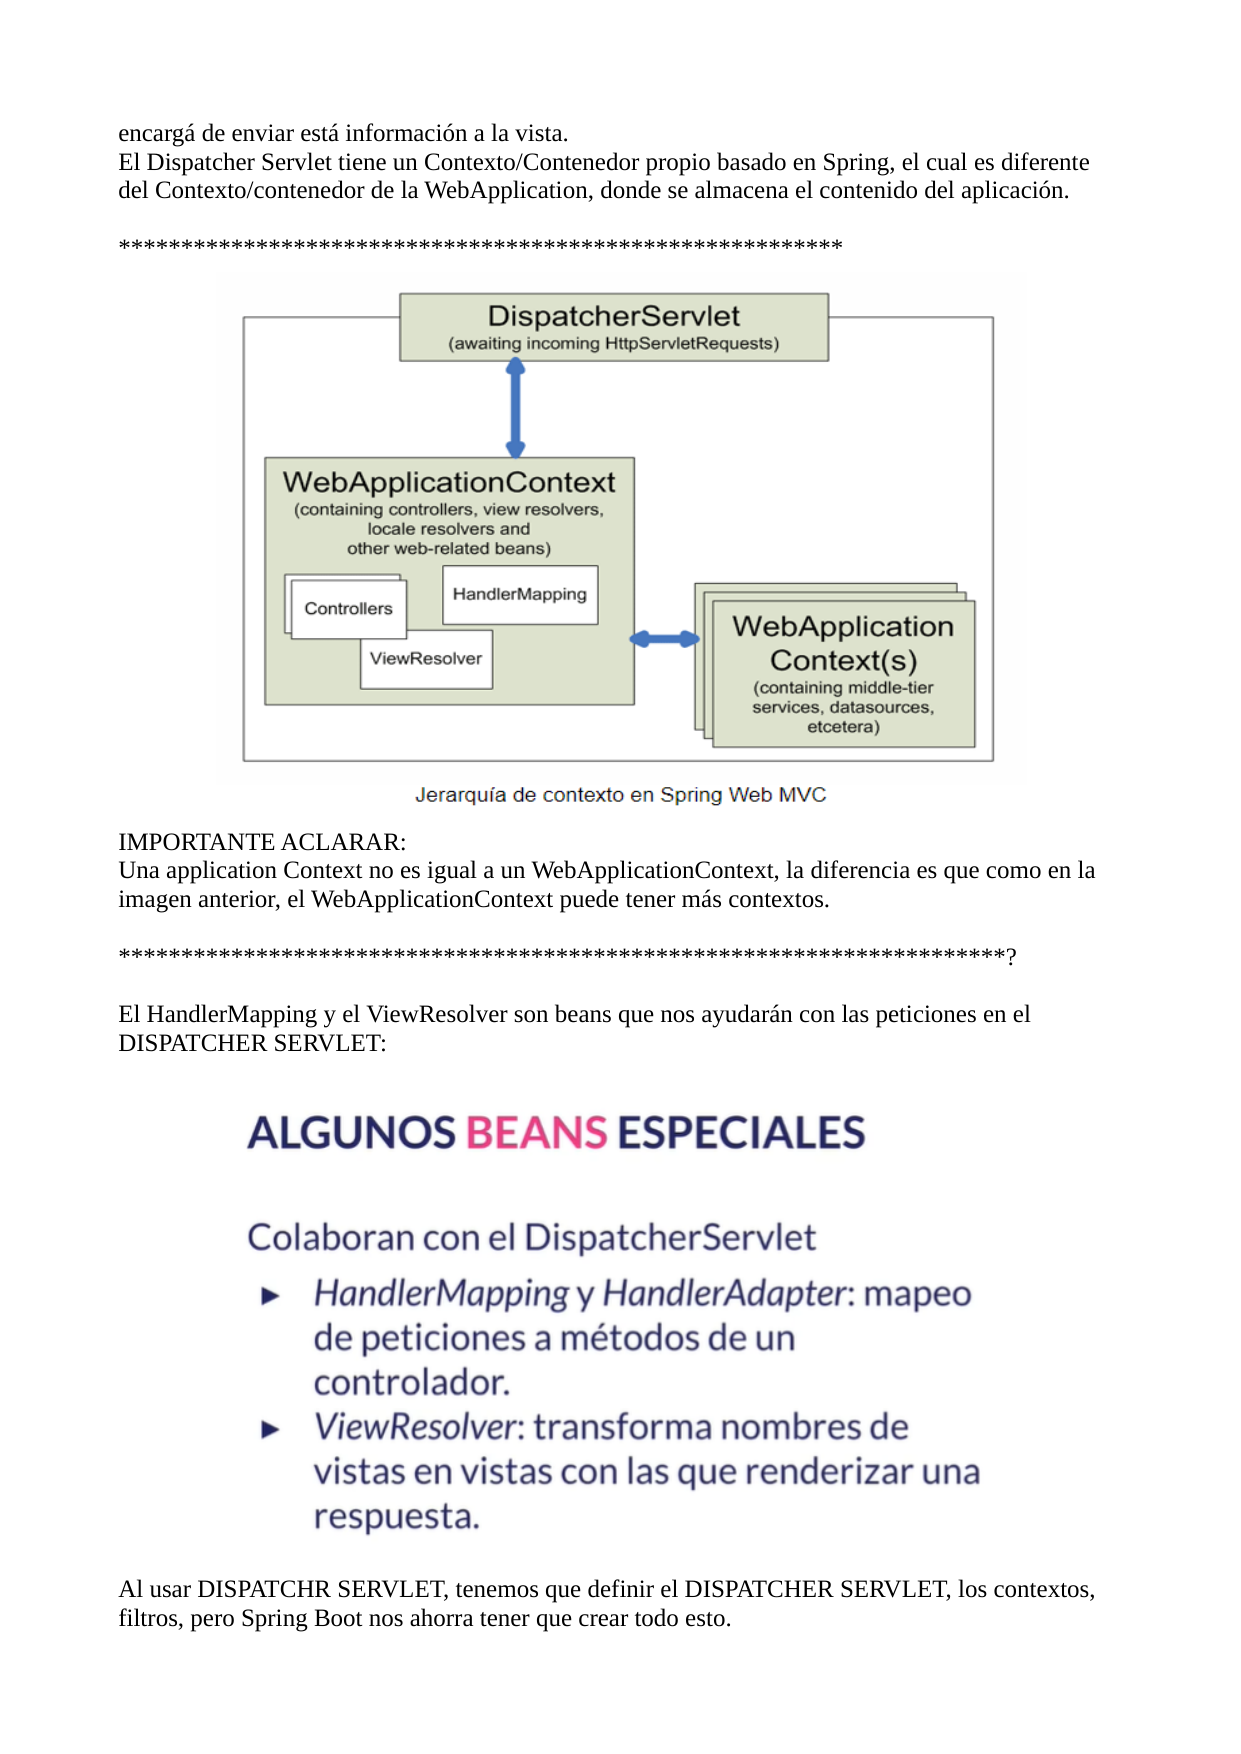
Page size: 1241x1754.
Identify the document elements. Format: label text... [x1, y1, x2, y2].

text ***********************************************************************? [118, 942, 1122, 970]
text El Dispatcher Servlet tiene un Contexto/Contenedor propio basado en Spring, el cual es diferente del Contexto/contenedor de la WebApplication, donde se almacena el contenido del aplicación. [118, 147, 1122, 204]
text encargá de enviar está información a la vista. [118, 118, 1122, 147]
text ********************************************************** [118, 233, 1122, 262]
text Una application Context no es igual a un WebApplicationContext, la diferencia es que como en la imagen anterior, el WebApplicationContext puede tener más contextos. [118, 855, 1122, 913]
picture [190, 261, 1050, 827]
text Al usar DISPATCHR SERVLET, tenemos que definir el DISPATCHER SERVLET, los contextos, filtros, pero Spring Boot nos ahorra tener que crear todo esto. [118, 1085, 1122, 1632]
text IMPORTANTE ACLARAR: [118, 262, 1122, 855]
text El HandlerMapping y el ViewResolver son beans que nos ayudarán con las peticiones en el DISPATCHER SERVLET: [118, 999, 1122, 1057]
